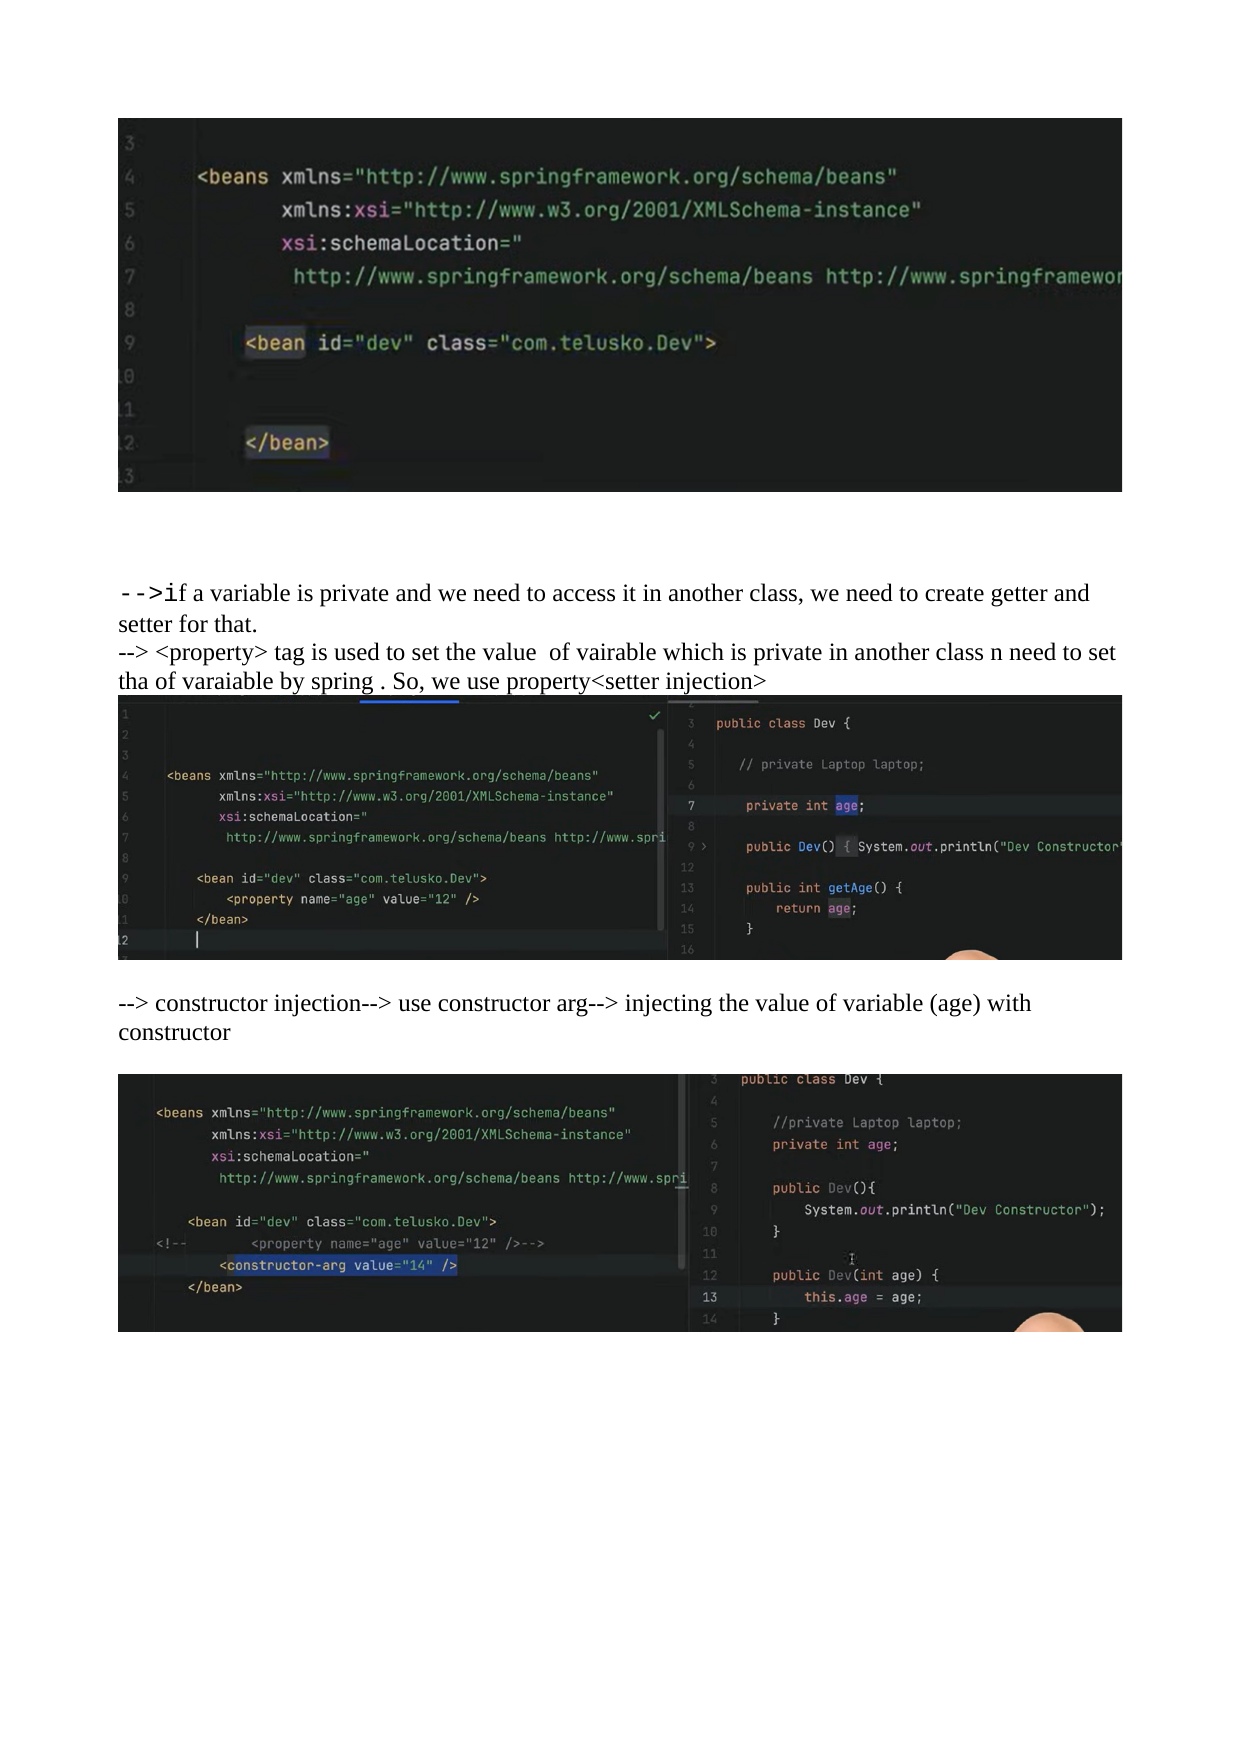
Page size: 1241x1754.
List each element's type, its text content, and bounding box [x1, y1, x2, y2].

text -->if a variable is private and we need to access it in another class, we need to create getter and setter for that. [118, 578, 1122, 637]
text --> constructor injection--> use constructor arg--> injecting the value of variable (age) with constructor [118, 988, 1122, 1046]
picture [118, 118, 1123, 492]
picture [118, 695, 1123, 960]
picture [118, 1074, 1123, 1332]
text --> <property> tag is used to set the value of vairable which is private in another class n need to set tha of varaiable by spring . So, we use property<setter injection> [118, 637, 1122, 695]
